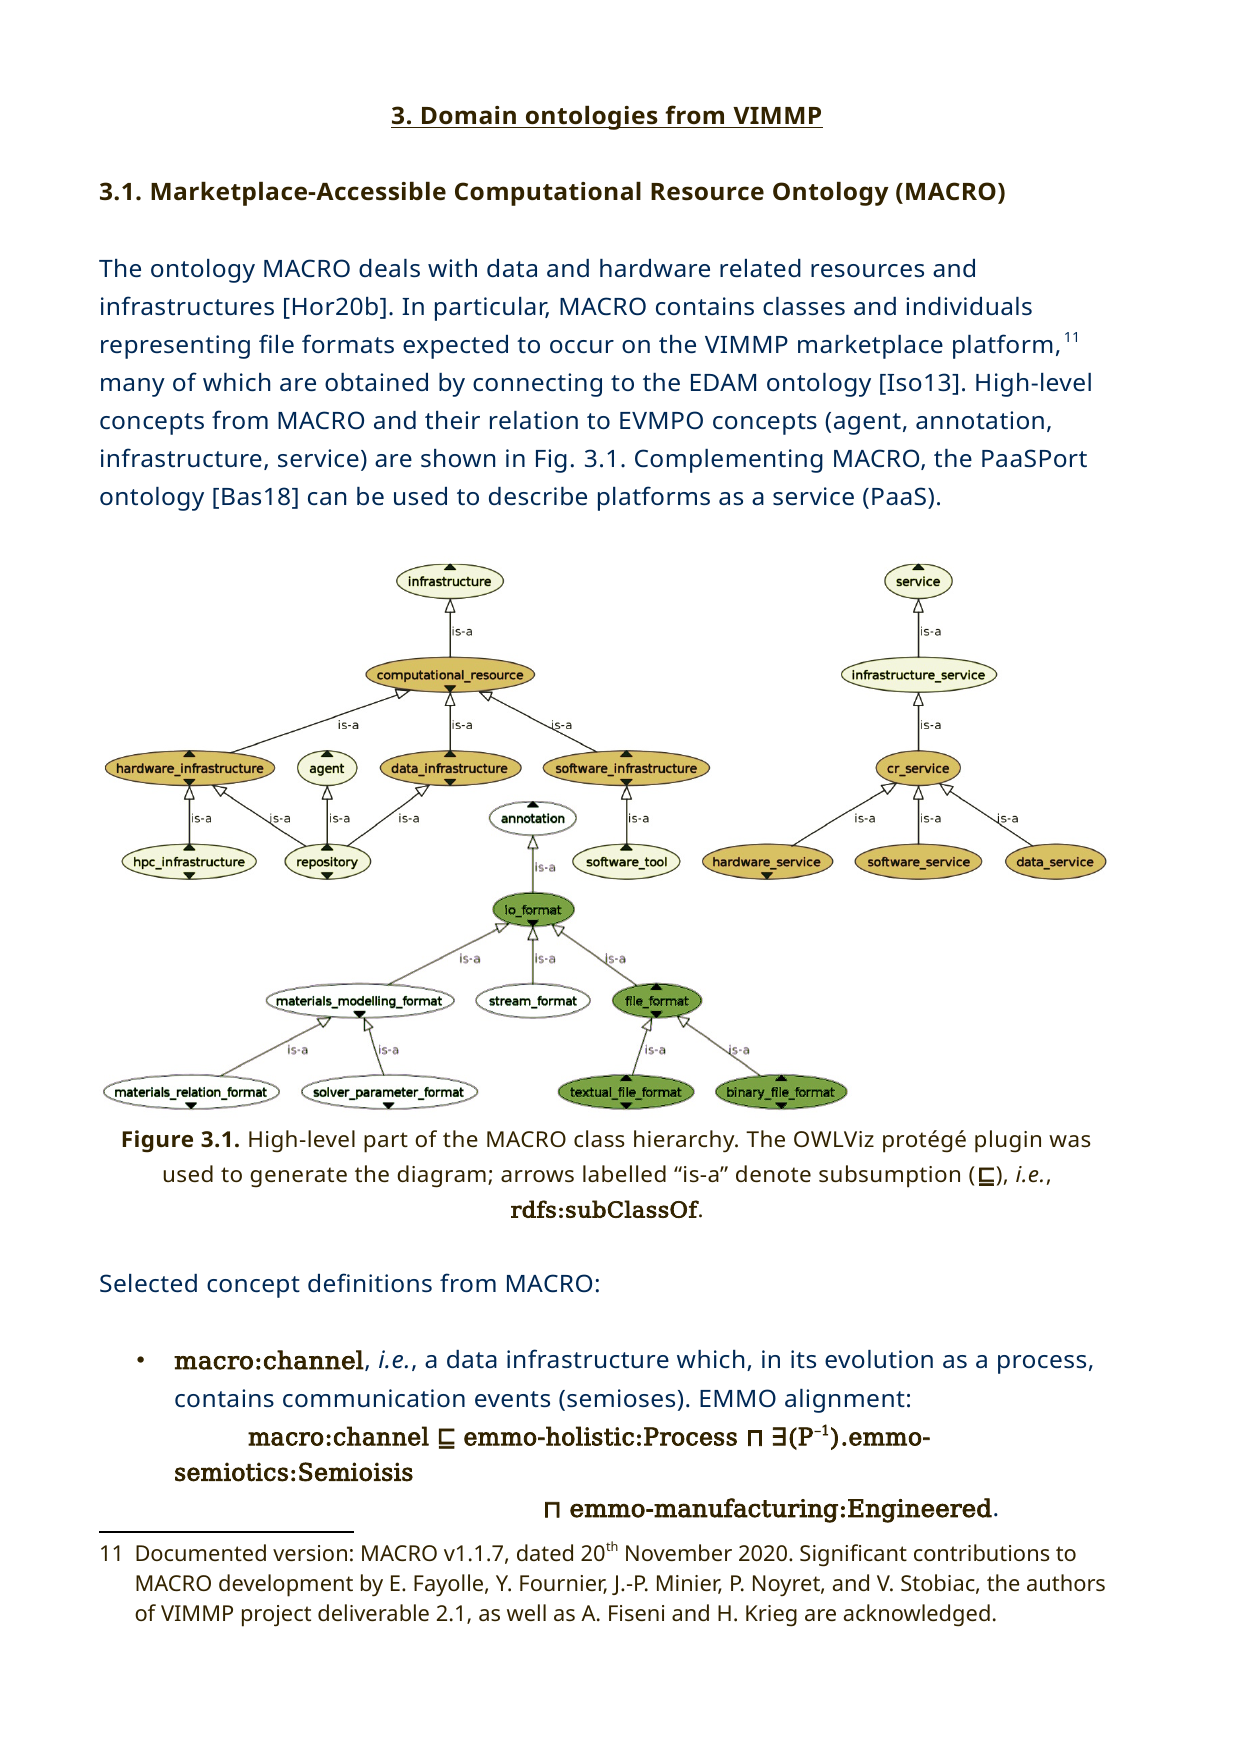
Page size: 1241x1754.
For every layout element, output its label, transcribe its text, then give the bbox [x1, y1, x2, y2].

text Documented version: MACRO v1.1.7, dated 20th November 2020. Significant contributions to MACRO development by E. Fayolle, Y. Fournier, J.-P. Minier, P. Noyret, and V. Stobiac, the authors of VIMMP project deliverable 2.1, as well as A. Fiseni and H. Krieg are acknowledged. [99, 1538, 1114, 1627]
list macro:channel, i.e., a data infrastructure which, in its evolution as a process, contains communication events (semioses). EMMO alignment: macro:channel ⊑ emmo-holistic:Process ⊓ ∃(P–1).emmo-semiotics:Semioisis ⊓ emmo-manufacturing:Engineered. [136, 1343, 1114, 1524]
picture [98, 556, 1115, 1119]
text The ontology MACRO deals with data and hardware related resources and infrastructures [Hor20b]. In particular, MACRO contains classes and individuals representing file formats expected to occur on the VIMMP marketplace platform, many of which are obtained by connecting to the EDAM ontology [Iso13]. High-level concepts from MACRO and their relation to EVMPO concepts (agent, annotation, infrastructure, service) are shown in Fig. 3.1. Complementing MACRO, the PaaSPort ontology [Bas18] can be used to describe platforms as a service (PaaS). [99, 251, 1114, 513]
text Selected concept definitions from MACRO: [99, 1267, 1114, 1299]
text 3.1. Marketplace-Accessible Computational Resource Ontology (MACRO) [99, 175, 1114, 208]
text 3. Domain ontologies from VIMMP [99, 99, 1114, 132]
text Figure 3.1. High-level part of the MACRO class hierarchy. The OWLViz protégé plugin was used to generate the diagram; arrows labelled “is-a” denote subsumption (⊑), i.e., rdfs:subClassOf. [99, 1124, 1114, 1224]
